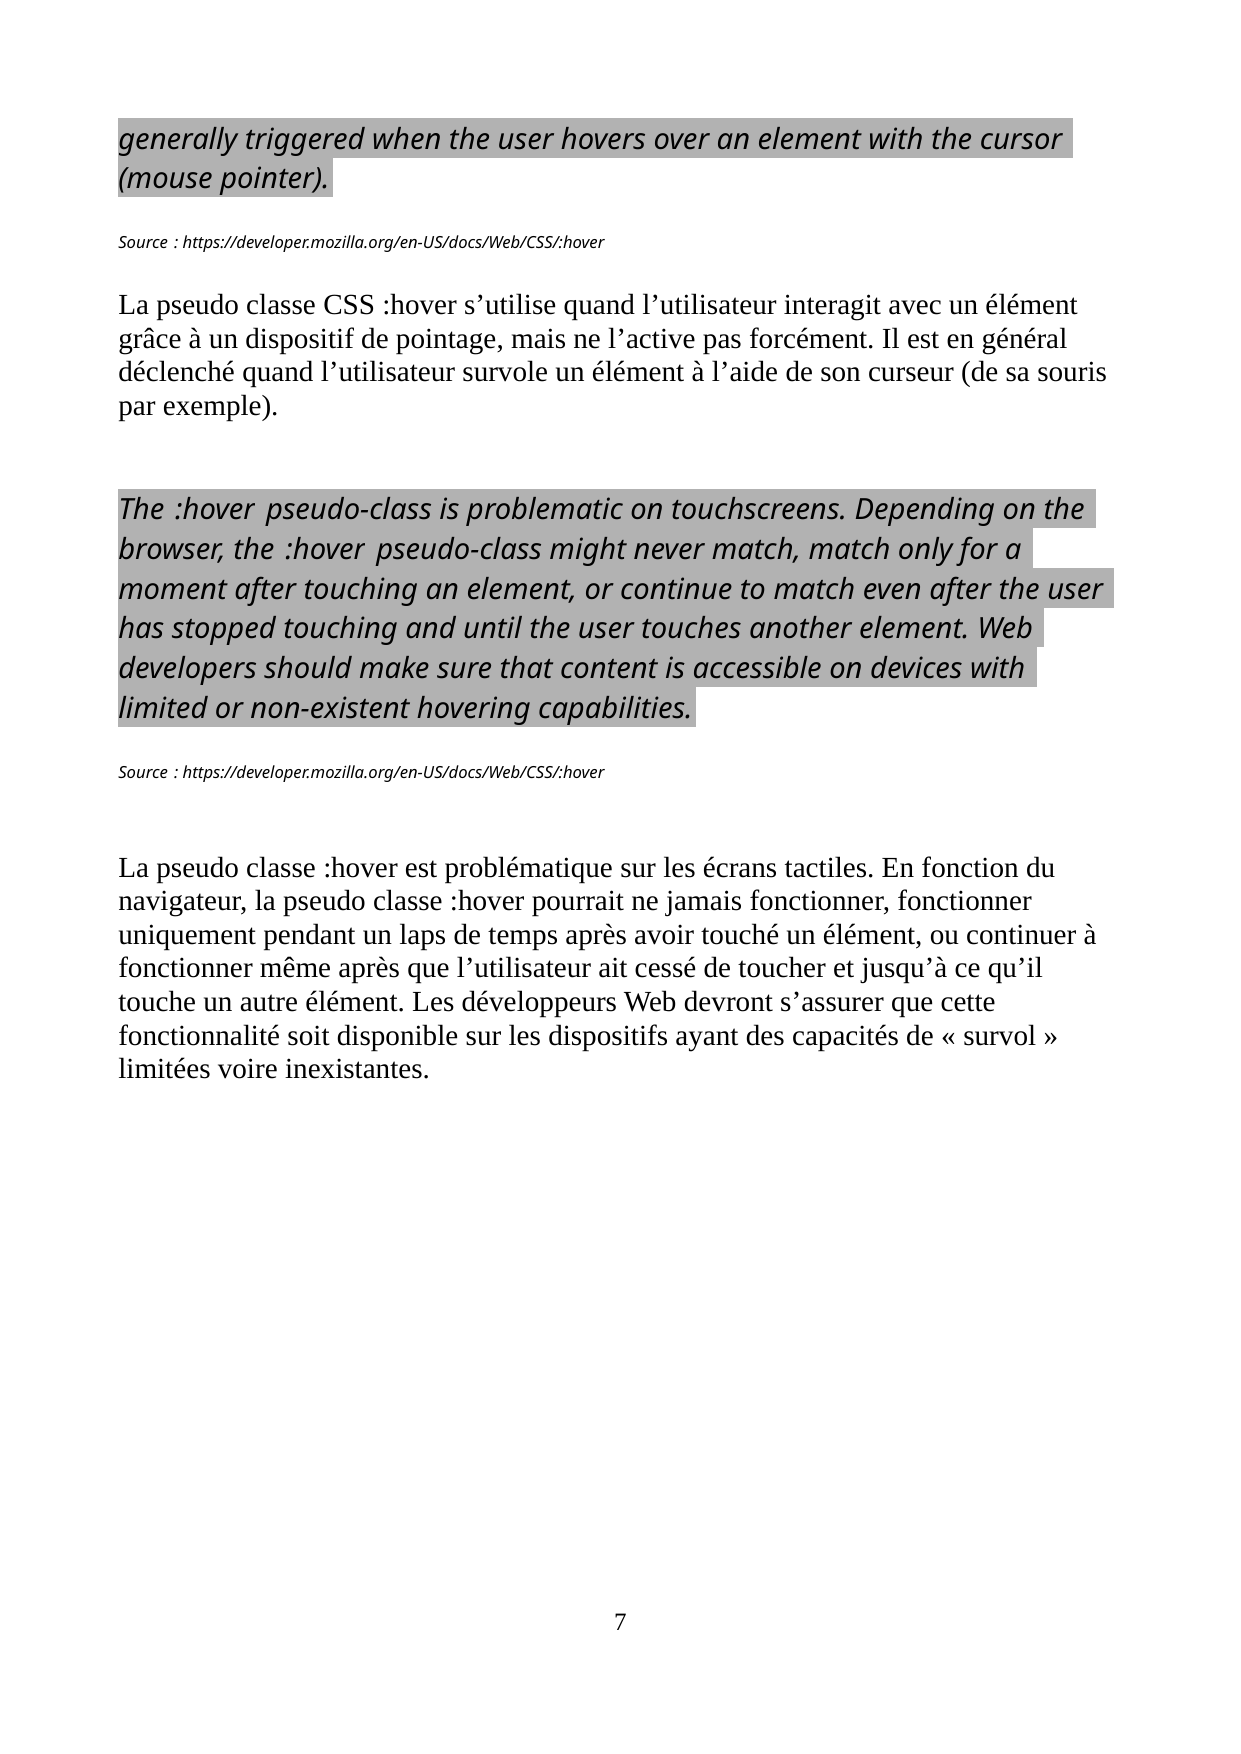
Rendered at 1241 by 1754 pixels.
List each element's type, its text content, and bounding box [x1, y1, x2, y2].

text The :hover pseudo-class is problematic on touchscreens. Depending on the browser, the :hover pseudo-class might never match, match only for a moment after touching an element, or continue to match even after the user has stopped touching and until the user touches another element. Web developers should make sure that content is accessible on devices with limited or non-existent hovering capabilities. [118, 488, 1122, 727]
text Source : https://developer.mozilla.org/en-US/docs/Web/CSS/:hover [118, 760, 1122, 783]
text Source : https://developer.mozilla.org/en-US/docs/Web/CSS/:hover [118, 231, 1122, 254]
text La pseudo classe CSS :hover s’utilise quand l’utilisateur interagit avec un élément grâce à un dispositif de pointage, mais ne l’active pas forcément. Il est en général déclenché quand l’utilisateur survole un élément à l’aide de son curseur (de sa souris par exemple). [118, 287, 1122, 421]
text La pseudo classe :hover est problématique sur les écrans tactiles. En fonction du navigateur, la pseudo classe :hover pourrait ne jamais fonctionner, fonctionner uniquement pendant un laps de temps après avoir touché un élément, ou continuer à fonctionner même après que l’utilisateur ait cessé de toucher et jusqu’à ce qu’il touche un autre élément. Les développeurs Web devront s’assurer que cette fonctionnalité soit disponible sur les dispositifs ayant des capacités de « survol » limitées voire inexistantes. [118, 850, 1122, 1085]
text generally triggered when the user hovers over an element with the cursor (mouse pointer). [118, 118, 1122, 197]
